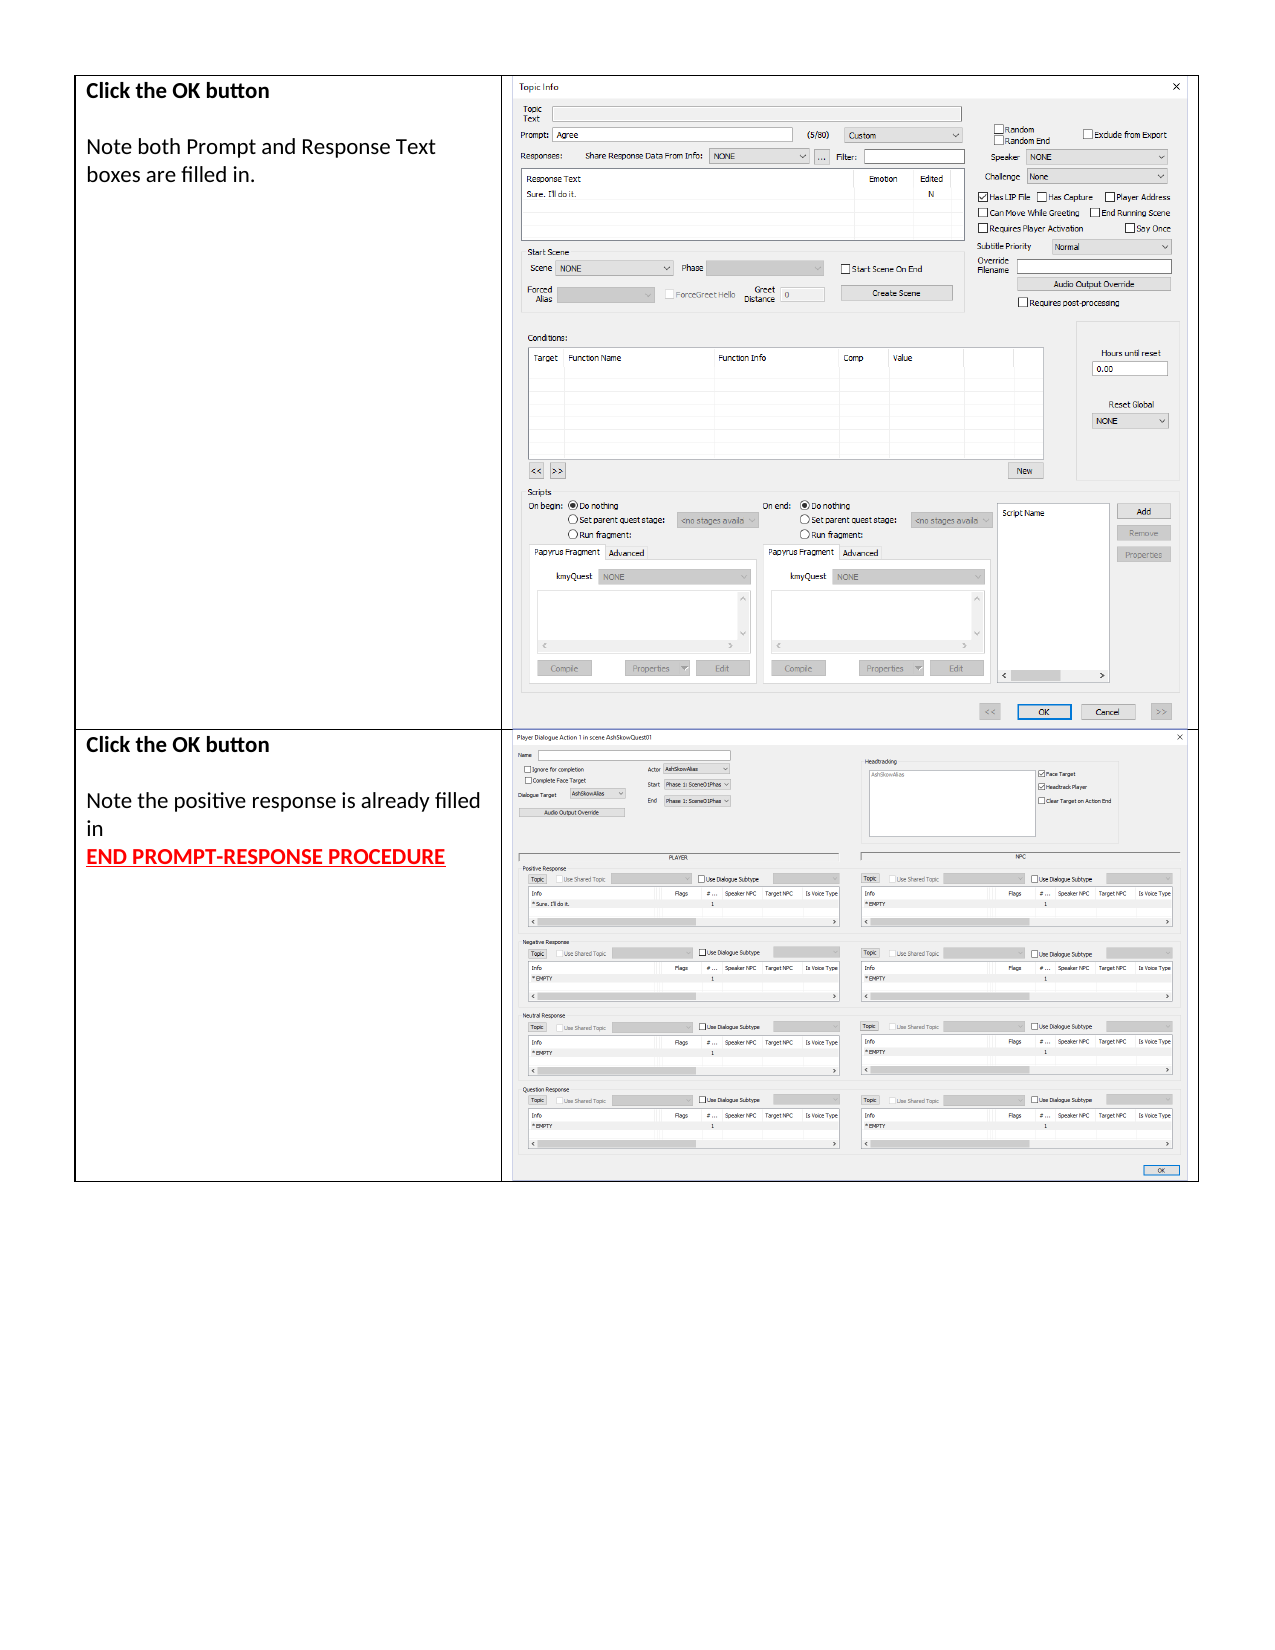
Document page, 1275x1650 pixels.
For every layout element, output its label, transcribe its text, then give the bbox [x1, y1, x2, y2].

table_cell Click the OK button Note both Prompt and Response Text boxes are filled in. [76, 76, 501, 729]
table_cell [1188, 730, 1198, 1181]
table_cell [502, 730, 512, 1181]
table_cell [1188, 76, 1198, 729]
table_cell Click the OK button Note the positive response is already filled in END PROMPT-RESPONSE PROCEDURE [76, 730, 501, 1181]
table_cell [502, 76, 512, 729]
